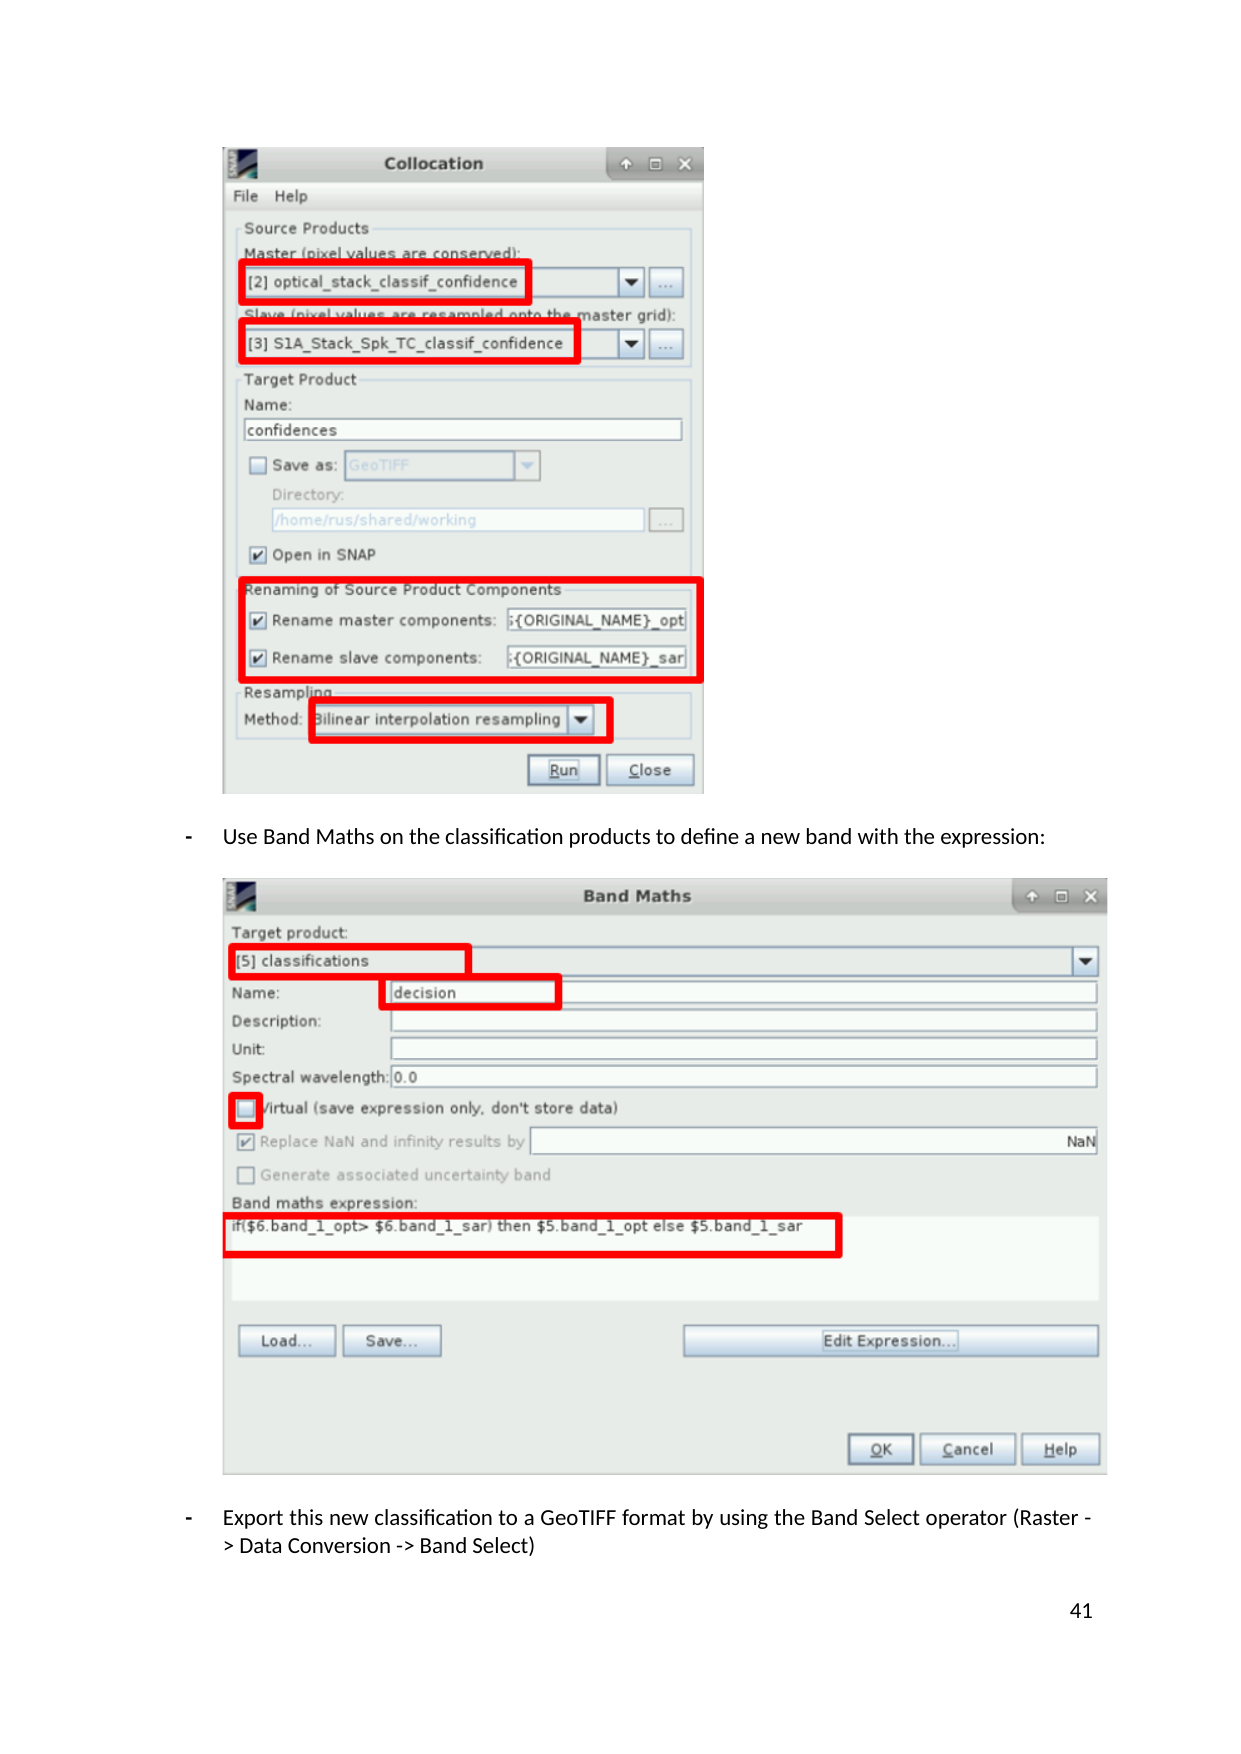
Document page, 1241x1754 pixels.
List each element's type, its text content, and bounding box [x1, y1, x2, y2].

picture [222, 147, 704, 794]
list Export this new classification to a GeoTIFF format by using the Band Select operator (Raster -> Data Conversion -> Band Select) [185, 1503, 1093, 1559]
list Use Band Maths on the classification products to define a new band with the expression: [185, 822, 1093, 851]
picture [222, 878, 1108, 1475]
